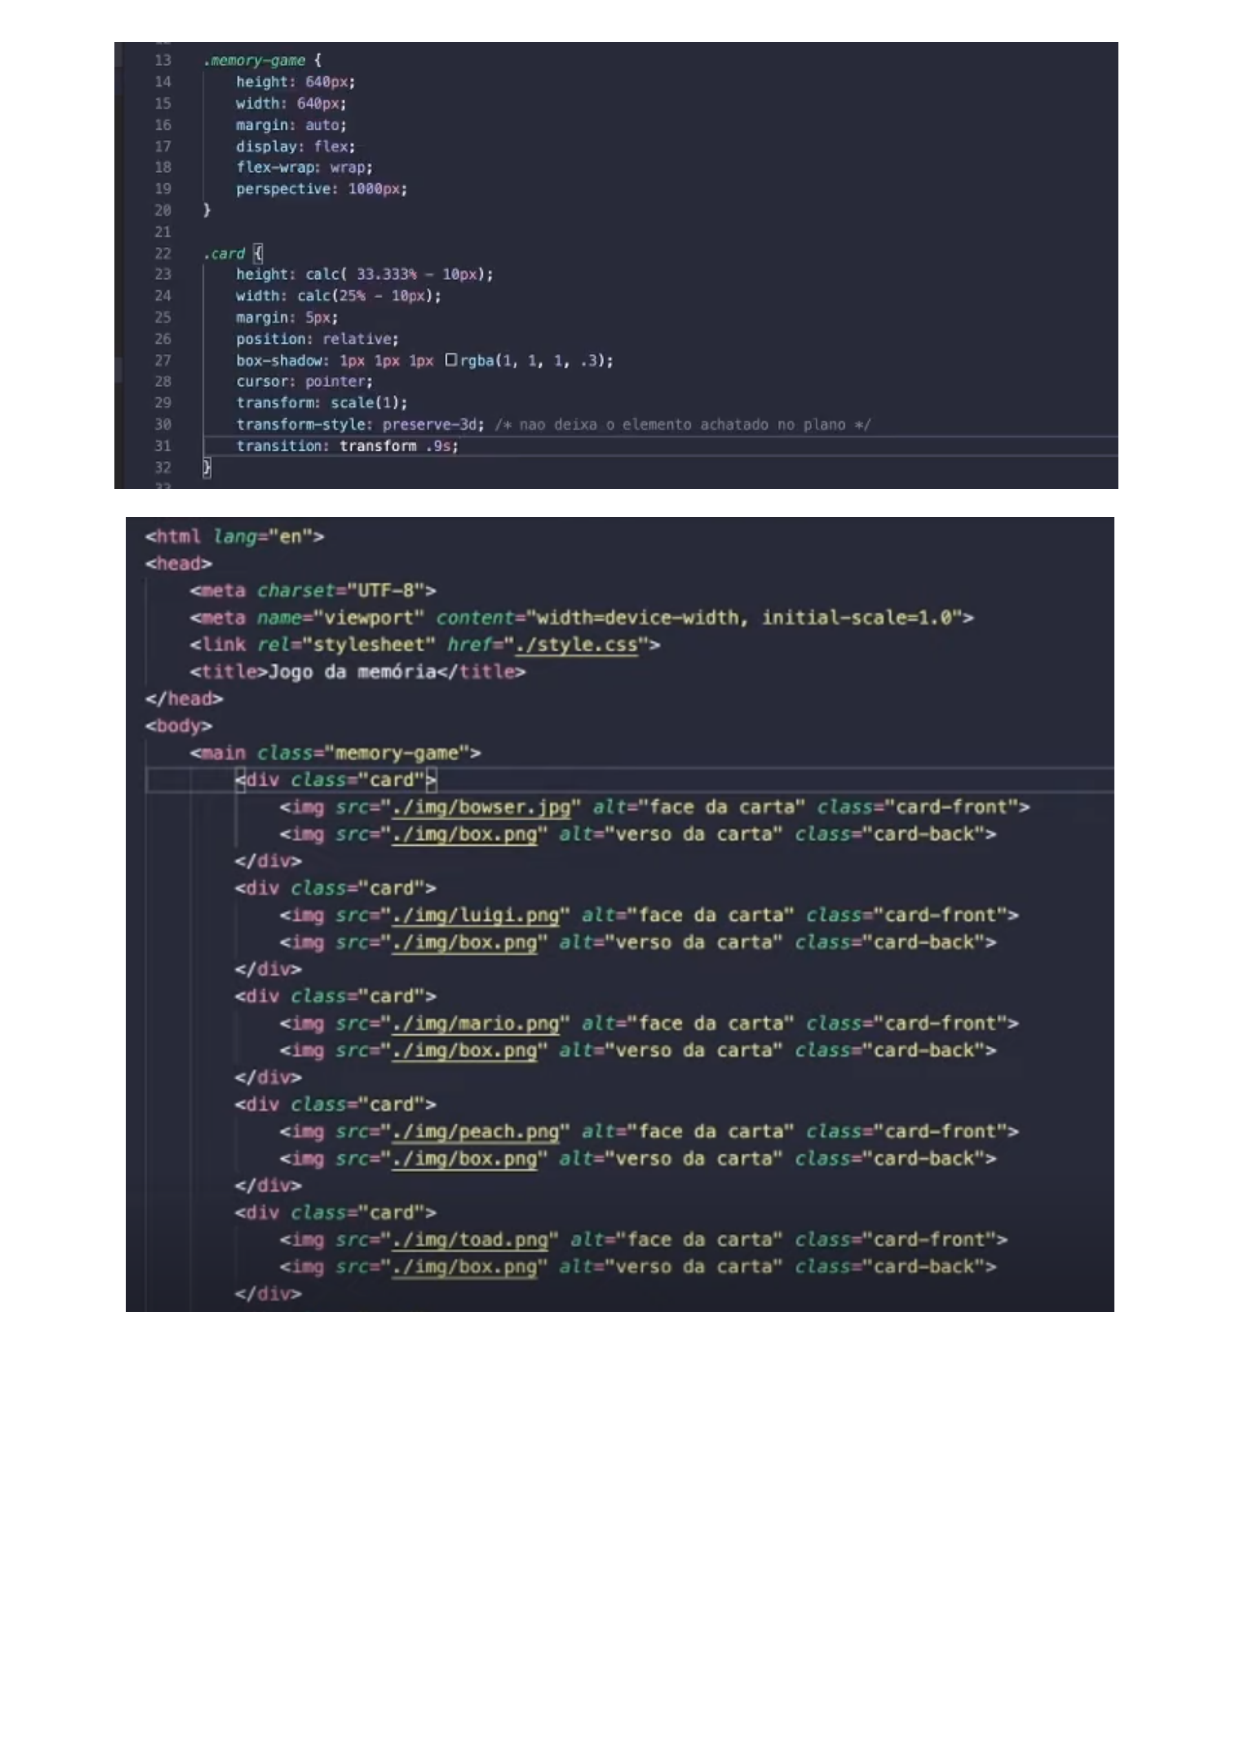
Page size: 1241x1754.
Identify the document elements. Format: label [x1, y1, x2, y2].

picture [125, 517, 1115, 1312]
picture [114, 42, 1119, 489]
